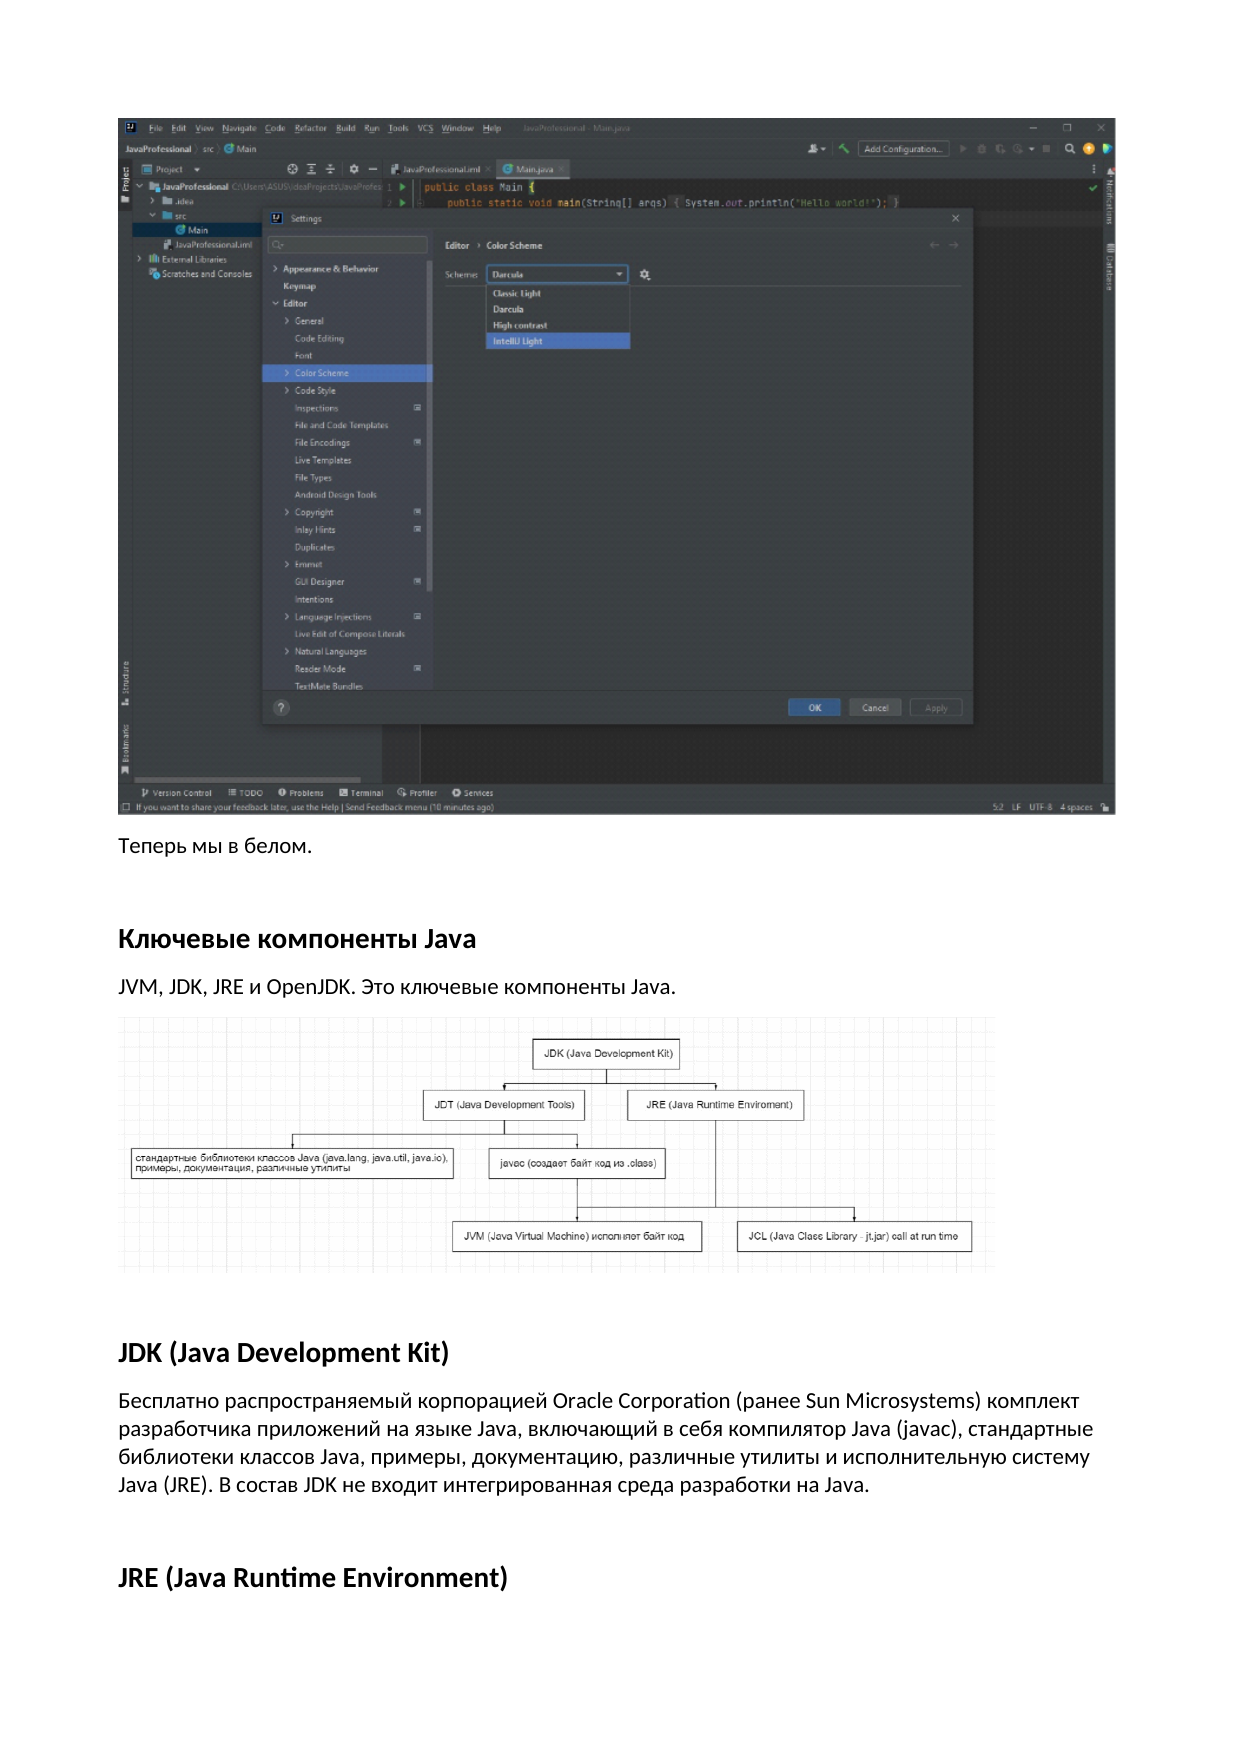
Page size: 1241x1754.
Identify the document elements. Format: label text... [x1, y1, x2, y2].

text JVM, JDK, JRE и OpenJDK. Это ключевые компоненты Java. [118, 972, 1122, 1001]
text Ключевые компоненты Java [118, 920, 1122, 956]
text Теперь мы в белом. [118, 831, 1122, 859]
text Бесплатно распространяемый корпорацией Oracle Corporation (ранее Sun Microsystems) комплект разработчика приложений на языке Java, включающий в себя компилятор Java (javac), стандартные библиотеки классов Java, примеры, документацию, различные утилиты и исполнительную систему Java (JRE). В состав JDK не входит интегрированная среда разработки на Java. [118, 1386, 1122, 1498]
text JRE (Java Runtime Environment) [118, 1559, 1122, 1595]
text JDK (Java Development Kit) [118, 1334, 1122, 1369]
